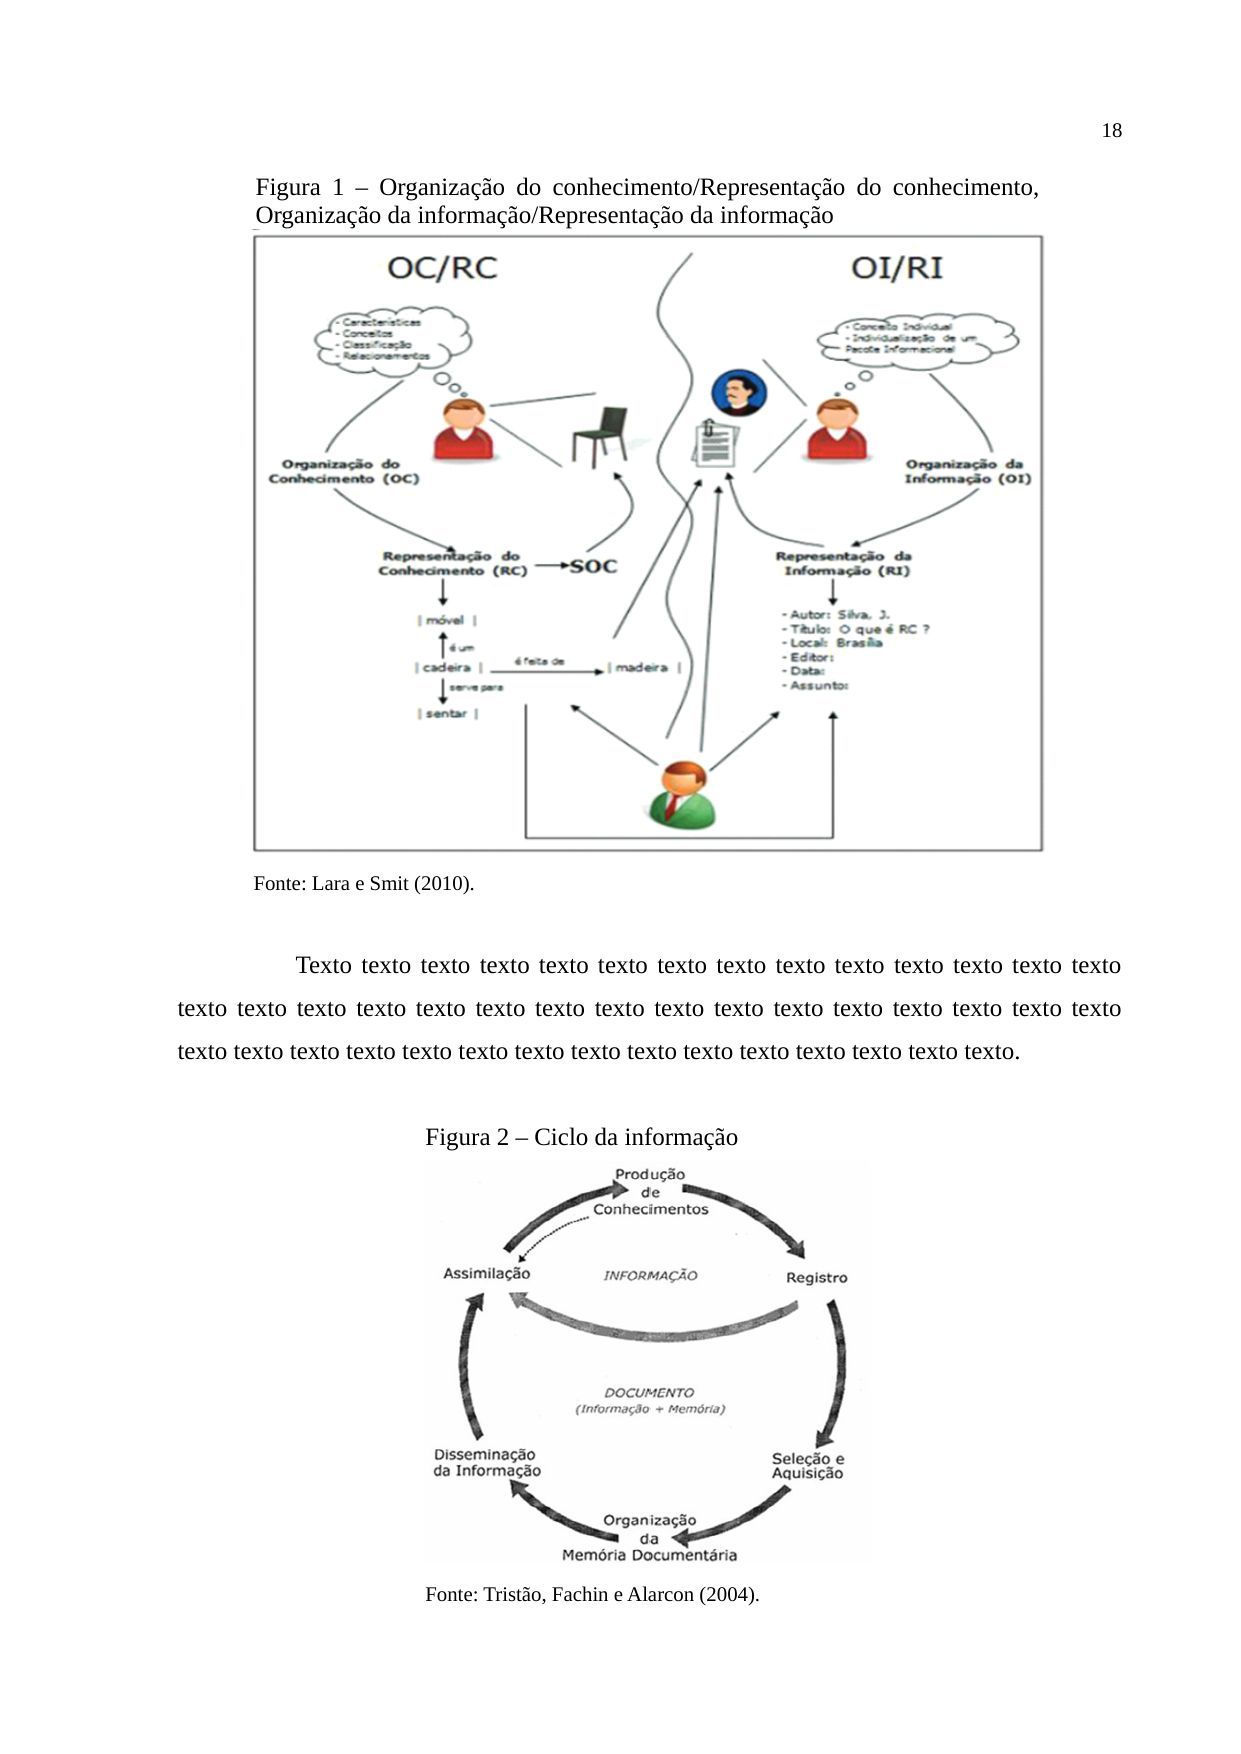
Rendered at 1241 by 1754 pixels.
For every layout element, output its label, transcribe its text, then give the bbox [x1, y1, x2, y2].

text Figura 1 – Organização do conhecimento/Representação do conhecimento, Organização da informação/Representação da informação [255, 172, 1040, 229]
text Figura 2 – Ciclo da informação [425, 1122, 1122, 1151]
text Texto texto texto texto texto texto texto texto texto texto texto texto texto texto texto texto texto texto texto texto texto texto texto texto texto texto texto texto texto texto texto texto texto texto texto texto texto texto texto texto texto texto texto texto texto. [177, 950, 1122, 1065]
text Fonte: Tristão, Fachin e Alarcon (2004). [425, 1582, 1122, 1606]
text Fonte: Lara e Smit (2010). [253, 229, 1122, 895]
